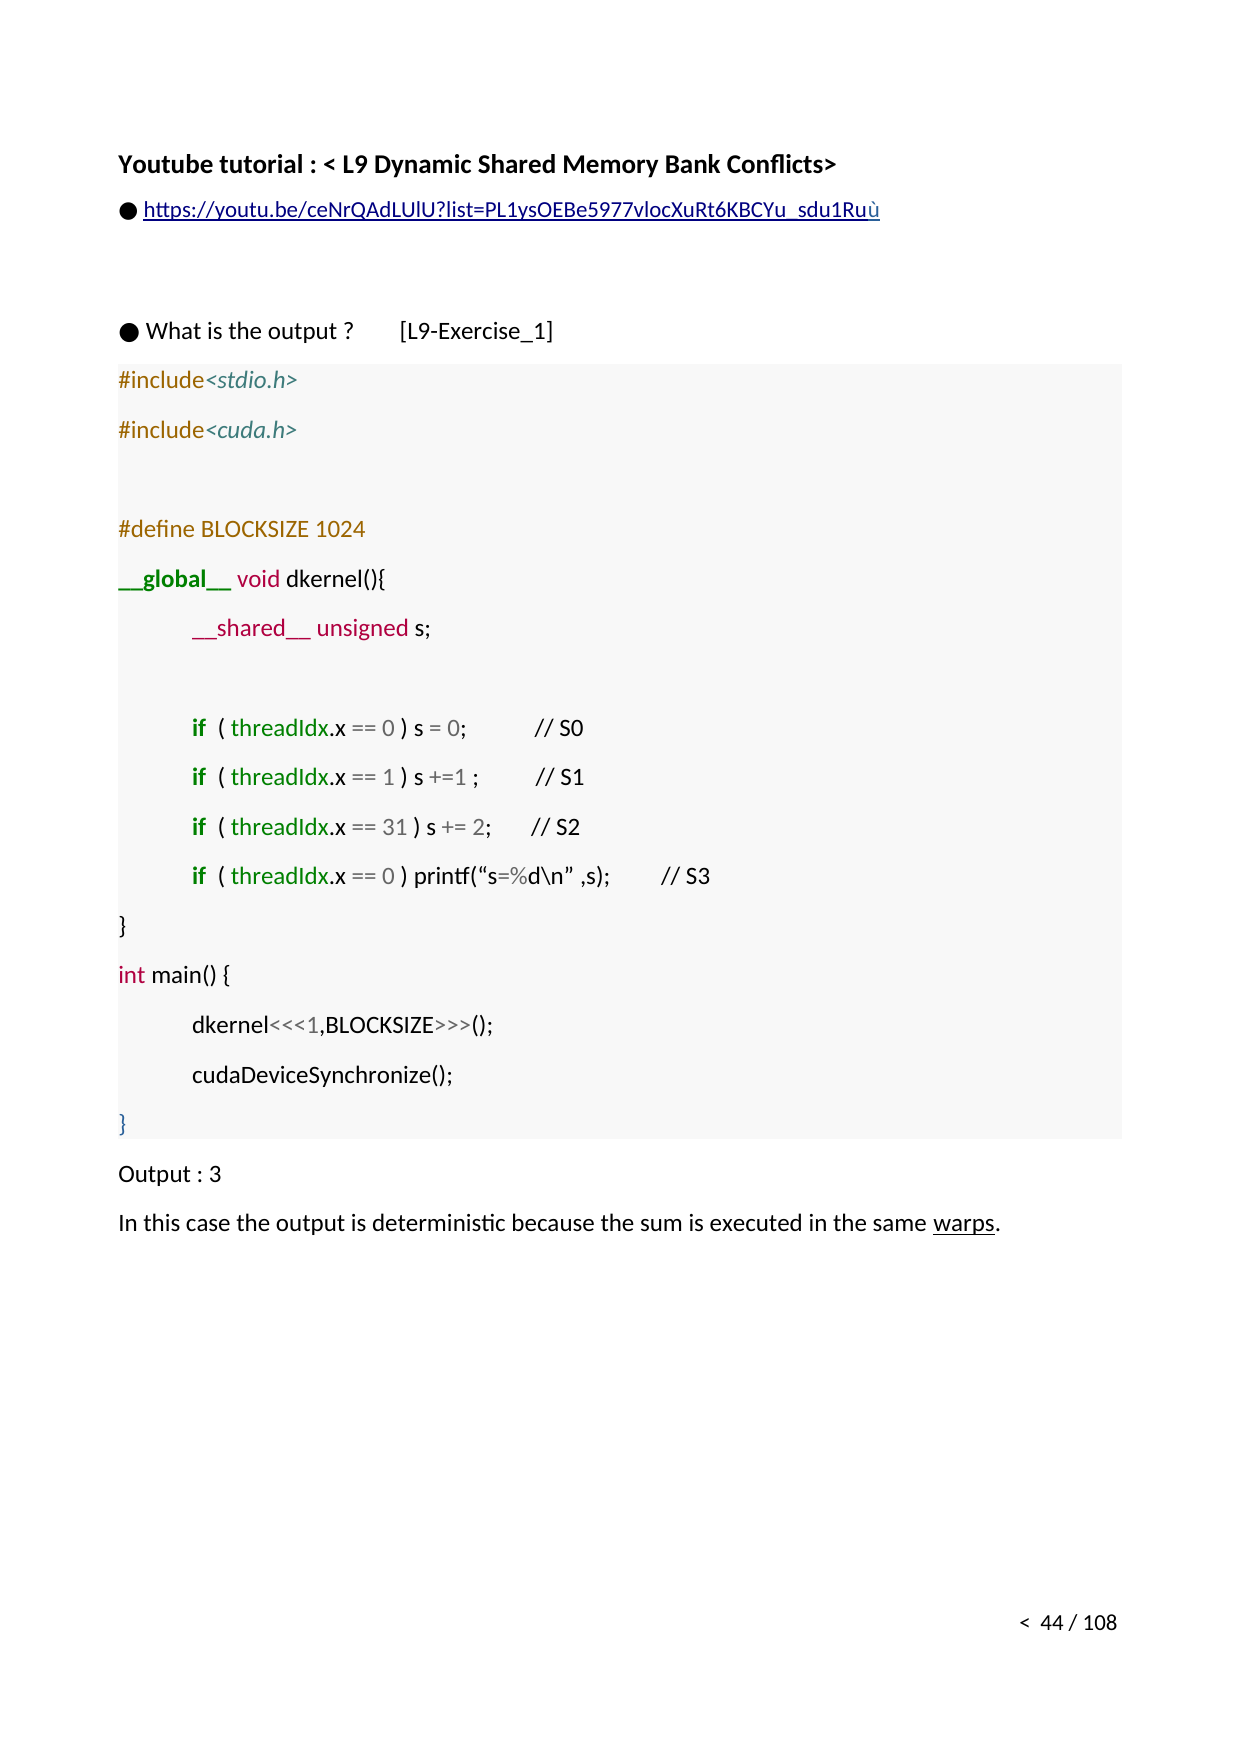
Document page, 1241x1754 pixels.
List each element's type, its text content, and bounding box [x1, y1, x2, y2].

text ● What is the output ? [L9-Exercise_1] [118, 315, 1122, 346]
text __shared__ unsigned s; [118, 612, 1122, 643]
subtitle Youtube tutorial : < L9 Dynamic Shared Memory Bank Conflicts> [118, 148, 1122, 181]
text cudaDeviceSynchronize(); [118, 1059, 1122, 1089]
text } [118, 910, 1122, 941]
text In this case the output is deterministic because the sum is executed in the same warps. [118, 1207, 1122, 1238]
text dkernel<<<1,BLOCKSIZE>>>(); [118, 1009, 1122, 1040]
text #include<stdio.h> [118, 364, 1122, 395]
text } [118, 1108, 1122, 1139]
text if ( threadIdx.x == 0 ) printf(“s=%d\n” ,s); // S3 [118, 860, 1122, 891]
text ● https://youtu.be/ceNrQAdLUlU?list=PL1ysOEBe5977vlocXuRt6KBCYu_sdu1Ruù [118, 195, 1122, 223]
text #define BLOCKSIZE 1024 [118, 513, 1122, 544]
text if ( threadIdx.x == 0 ) s = 0; // S0 [118, 712, 1122, 742]
text #include<cuda.h> [118, 414, 1122, 445]
text Output : 3 [118, 1158, 1122, 1188]
text if ( threadIdx.x == 31 ) s += 2; // S2 [118, 811, 1122, 841]
text __global__ void dkernel(){ [118, 563, 1122, 593]
text int main() { [118, 959, 1122, 990]
text if ( threadIdx.x == 1 ) s +=1 ; // S1 [118, 761, 1122, 792]
